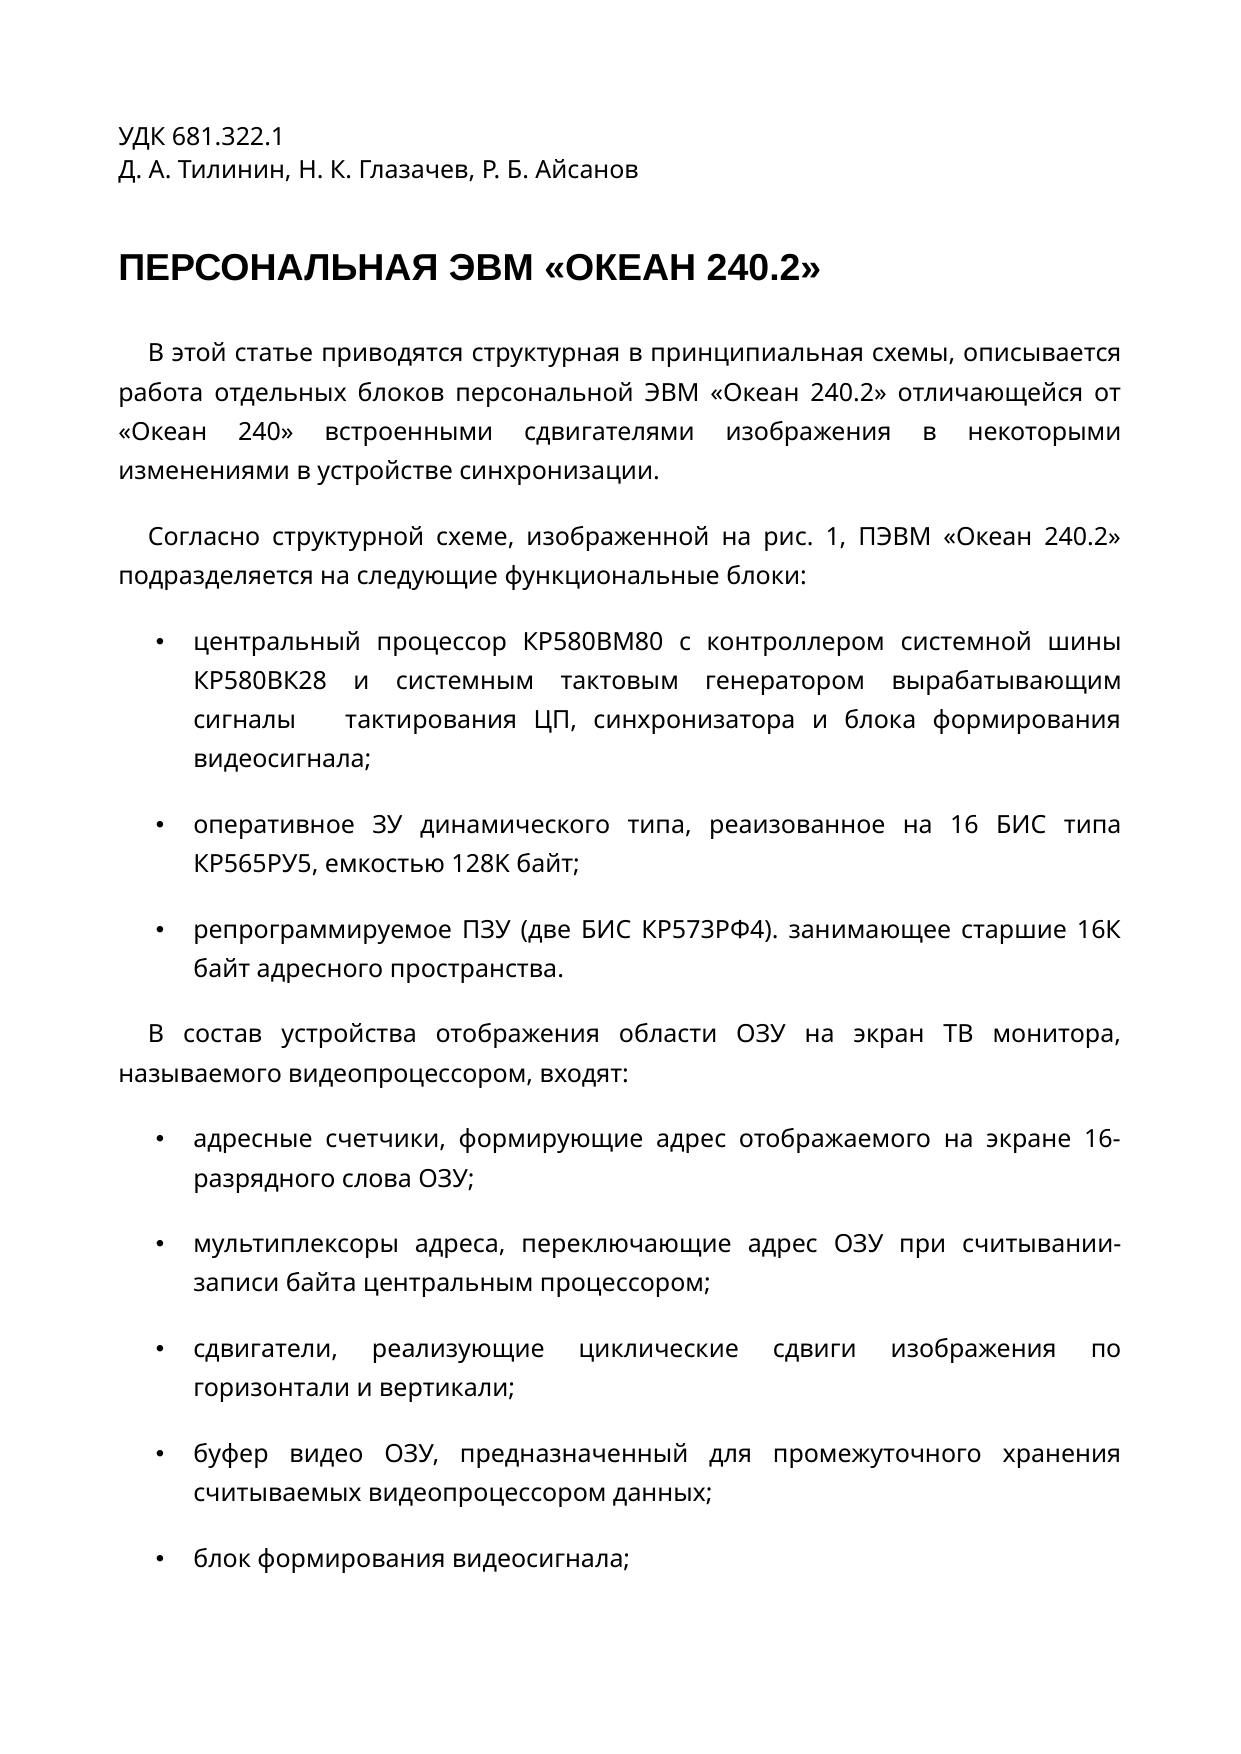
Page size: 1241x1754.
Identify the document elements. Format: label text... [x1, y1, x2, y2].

list оперативное ЗУ динамического типа, реаизованное на 16 БИС типа КР565РУ5, емкостью 128K байт; [156, 806, 1122, 879]
text Согласно структурной схеме, изображенной на рис. 1, ПЭВМ «Океан 240.2» подразделяется на следующие функциональные блоки: [118, 518, 1122, 591]
list буфер видео ОЗУ, предназначенный для промежуточного хранения считываемых видеопроцессором данных; [156, 1436, 1122, 1509]
list сдвигатели, реализующие циклические сдвиги изображения по горизонтали и вертикали; [156, 1331, 1122, 1404]
list адресные счетчики, формирующие адрес отображаемого на экране 16-разрядного слова ОЗУ; [156, 1121, 1122, 1194]
list мультиплексоры адреса, переключающие адрес ОЗУ при считывании-записи байта центральным процессором; [156, 1226, 1122, 1299]
text В состав устройства отображения области ОЗУ на экран ТВ монитора, называемого видеопроцессором, входят: [118, 1016, 1122, 1089]
subtitle ПЕРСОНАЛЬНАЯ ЭВМ «ОКЕАН 240.2» [118, 245, 1122, 288]
text УДК 681.322.1 [118, 118, 1122, 152]
list блок формирования видеосигнала; [156, 1541, 1122, 1575]
text В этой статье приводятся структурная в принципиальная схемы, описывается работа отдельных блоков персональной ЭВМ «Океан 240.2» отличающейся от «Океан 240» встроенными сдвигателями изображения в некоторыми изменениями в устройстве синхронизации. [118, 335, 1122, 487]
list репрограммируемое ПЗУ (две БИС КР573РФ4). занимающее старшие 16К байт адресного пространства. [156, 911, 1122, 984]
text Д. А. Тилинин, Н. К. Глазачев, Р. Б. Айсанов [118, 152, 1122, 186]
list центральный процессор КР580ВМ80 с контроллером системной шины КР580ВК28 и системным тактовым генератором вырабатывающим сигналы тактирования ЦП, синхронизатора и блока формирования видеосигнала; [156, 623, 1122, 775]
